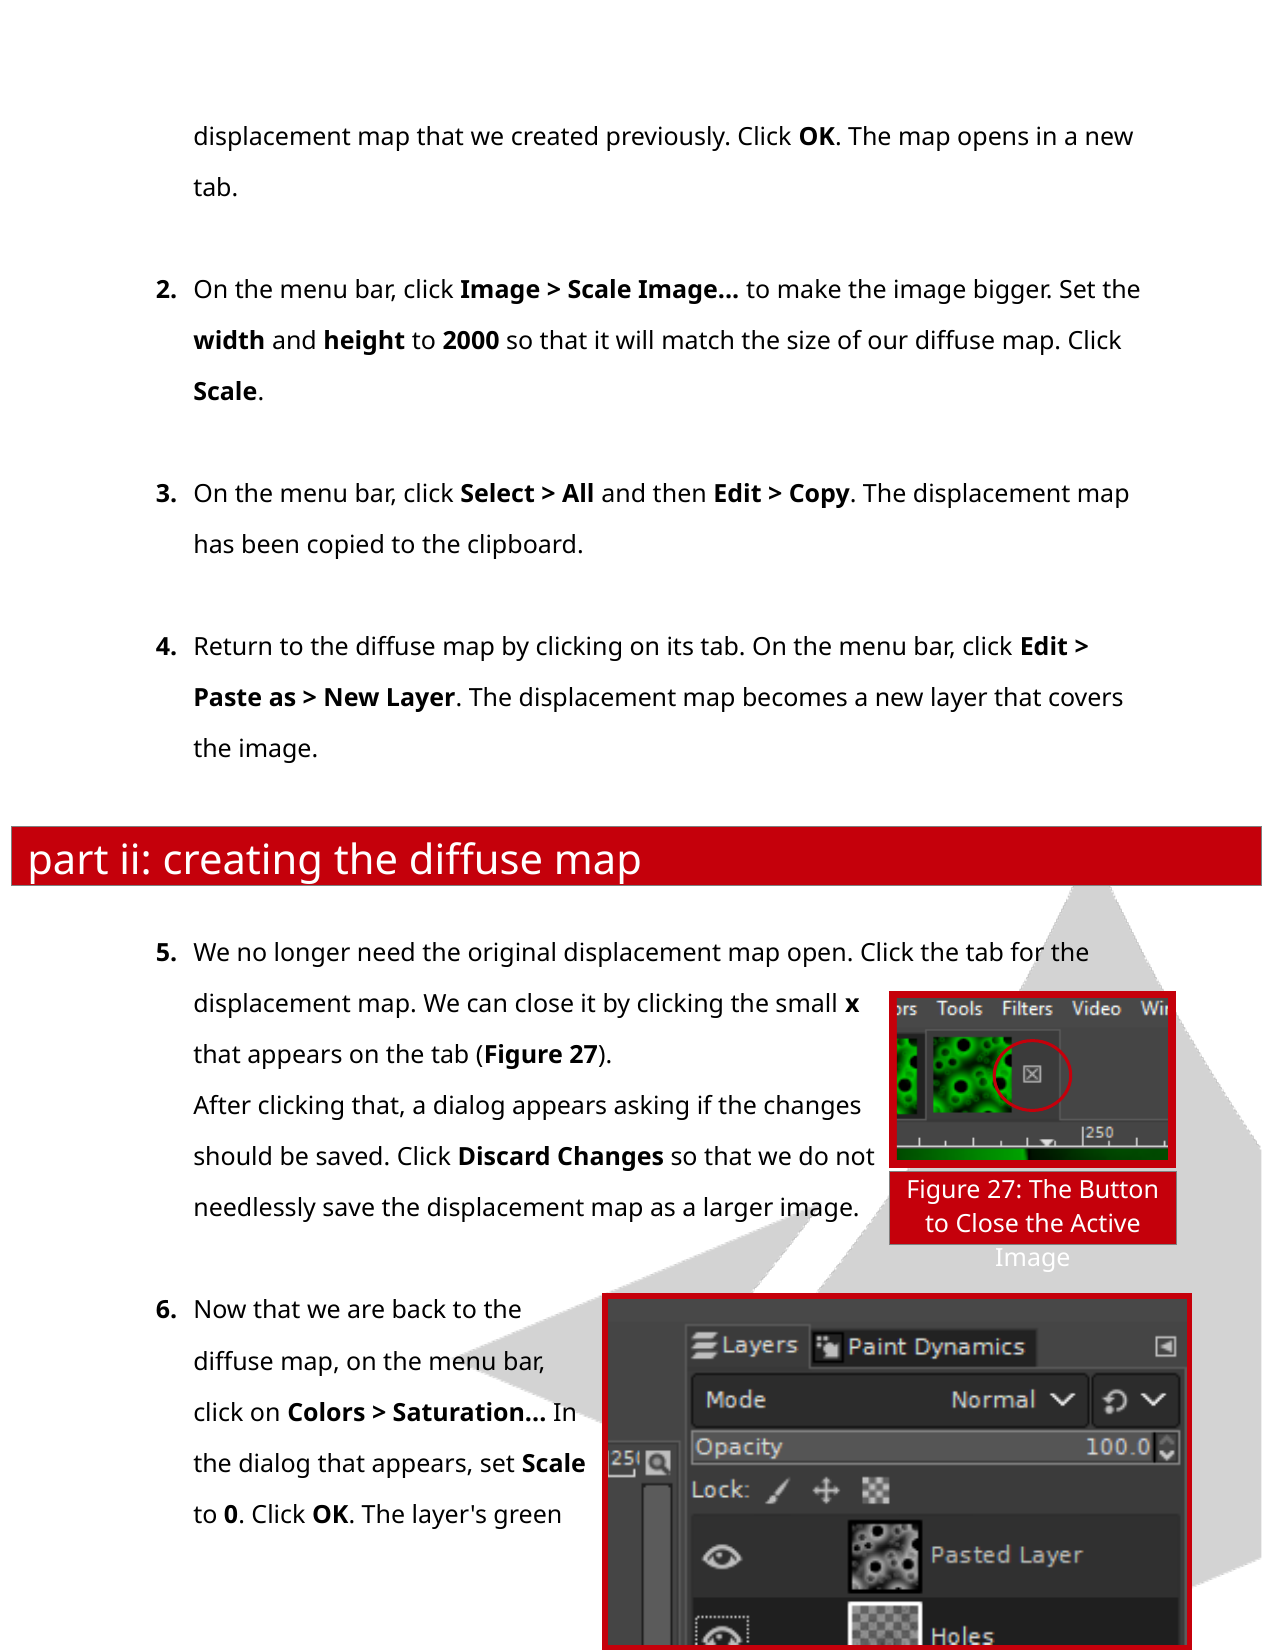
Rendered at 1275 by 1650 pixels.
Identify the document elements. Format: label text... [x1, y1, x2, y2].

list now look similar to Figure 24. If it does not, feel free to undo and [428, 817, 1262, 826]
list After clicking that, a dialog appears asking if the changes should be saved. Click Discard Changes so that we do not needlessly save the displacement map as a larger image. [156, 1088, 428, 1224]
list On the menu bar, click Select > All and then Edit > Copy. The displacement map has been copied to the clipboard. [156, 475, 1157, 561]
picture [896, 998, 1168, 1160]
list now look similar to Figure 24. If it does not, feel free to undo and [428, 886, 1262, 1650]
list On the menu bar, click Image > Scale Image... to make the image bigger. Set the width and height to 2000 so that it will match the size of our diffuse map. Click Scale. [156, 271, 1157, 407]
picture [608, 1299, 1187, 1645]
list Now that we are back to the diffuse map, on the menu bar, click on Colors > Saturation... In the dialog that appears, set Scale to 0. Click OK. The layer's green color now changes to a light gray. [156, 1292, 428, 1530]
list We no longer need the original displacement map open. Click the tab for the displacement map. We can close it by clicking the small x that appears on the tab (Figure 27). [156, 935, 428, 1071]
list On the menu bar, click File > Open... The Open Image dialog appears. Choose the displacement map that we created previously. Click OK. The map opens in a new tab. [156, 118, 1157, 203]
list Return to the diffuse map by clicking on its tab. On the menu bar, click Edit > Paste as > New Layer. The displacement map becomes a new layer that covers the image. [156, 628, 1157, 765]
